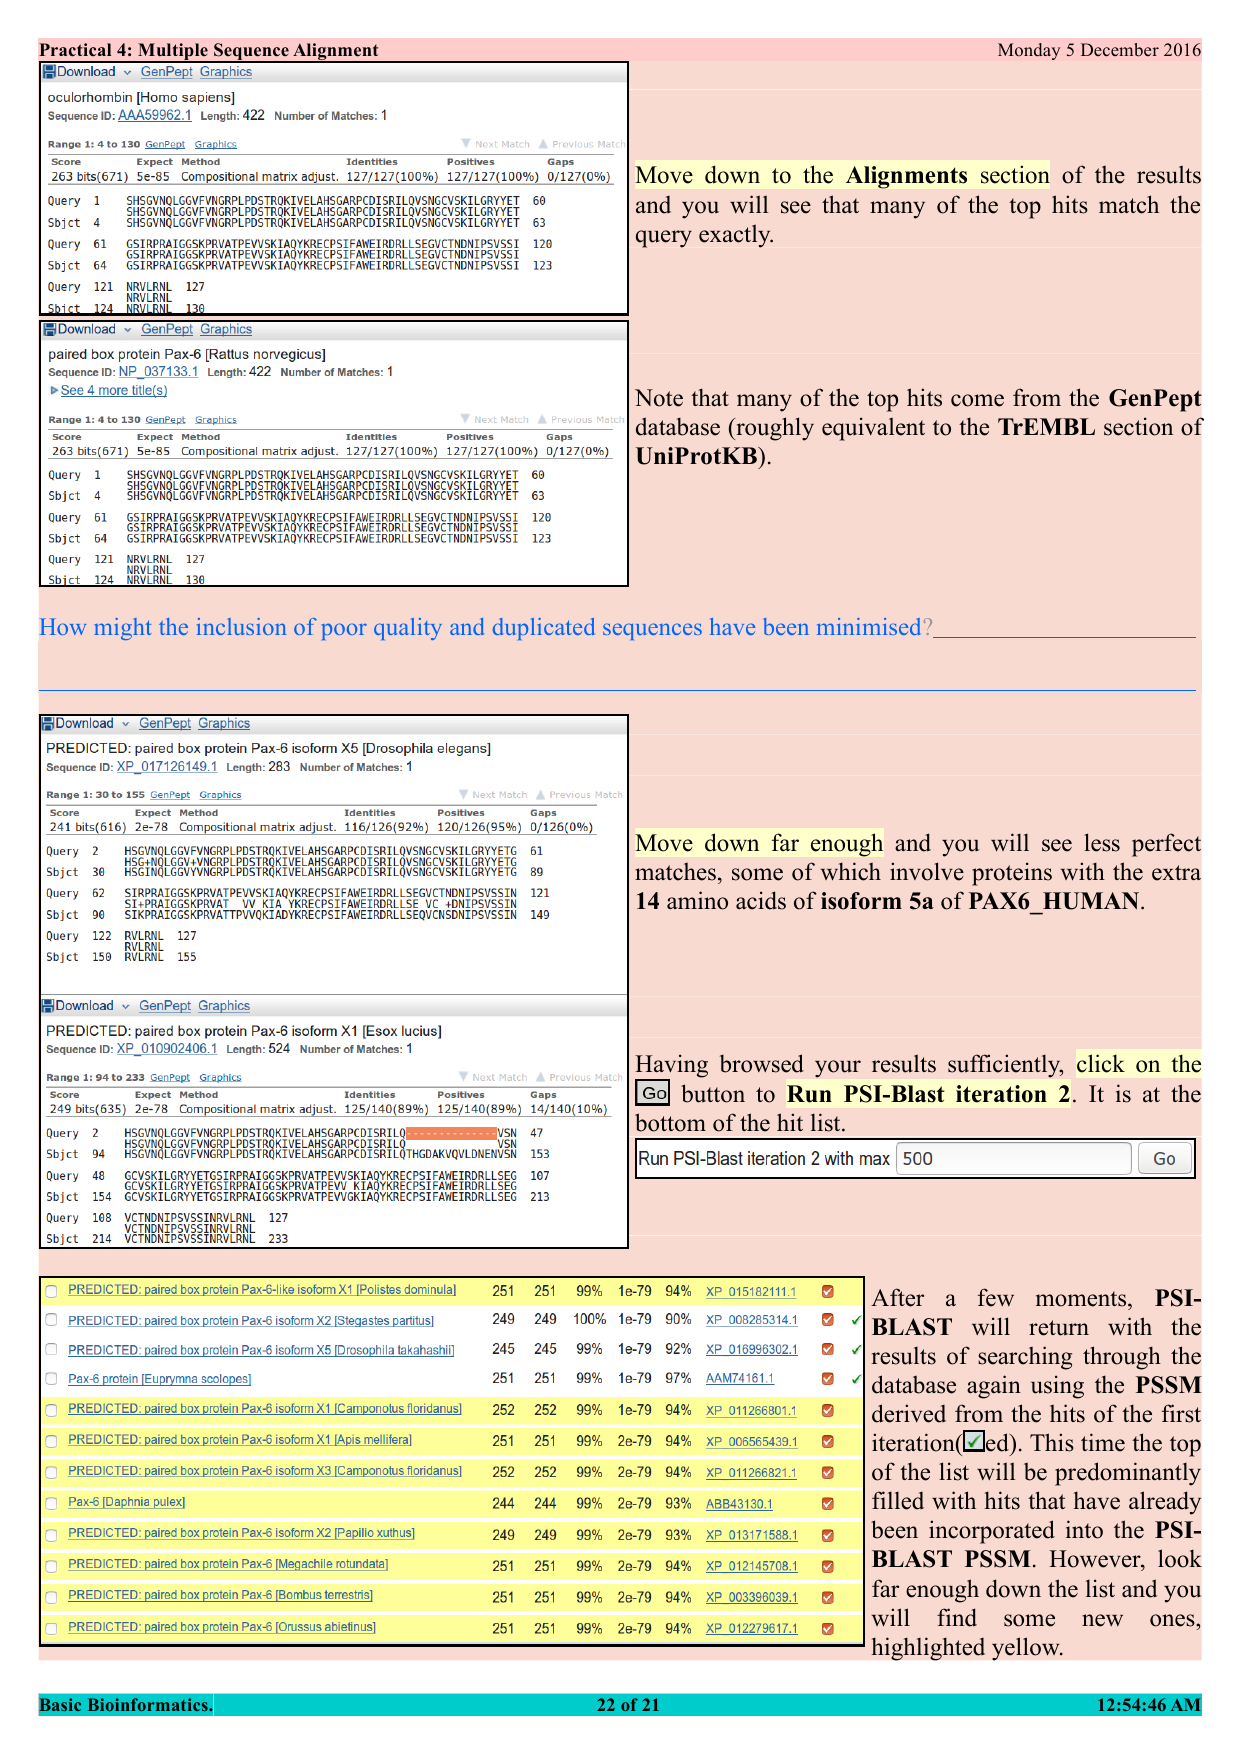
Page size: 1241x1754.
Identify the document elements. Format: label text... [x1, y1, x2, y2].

text How might the inclusion of poor quality and duplicated sequences have been minimised? [38, 612, 1202, 641]
picture [41, 1278, 863, 1644]
picture [41, 63, 627, 313]
picture [637, 1081, 668, 1103]
picture [965, 1432, 983, 1449]
text Having browsed your results sufficiently, click on the button to Run PSI-Blast iteration 2. It is at the bottom of the hit list. [629, 1049, 1202, 1137]
text Move down far enough and you will see less perfect matches, some of which involve proteins with the extra 14 amino acids of isoform 5a of PAX6_HUMAN. [629, 828, 1202, 915]
picture [41, 716, 627, 1247]
picture [637, 1140, 1194, 1177]
text Note that many of the top hits come from the GenPept database (roughly equivalent to the TrEMBL section of UniProtKB). [629, 383, 1202, 470]
text Move down to the Alignments section of the results and you will see that many of the top hits match the query exactly. [629, 160, 1202, 248]
picture [41, 322, 627, 585]
text After a few moments, PSI-BLAST will return with the results of searching through the database again using the PSSM derived from the hits of the first iteration(ed). This time the top of the list will be predominantly filled with hits that have already been incorporated into the PSI-BLAST PSSM. However, look far enough down the list and you will find some new ones, highlighted yellow. [38, 1277, 1202, 1661]
